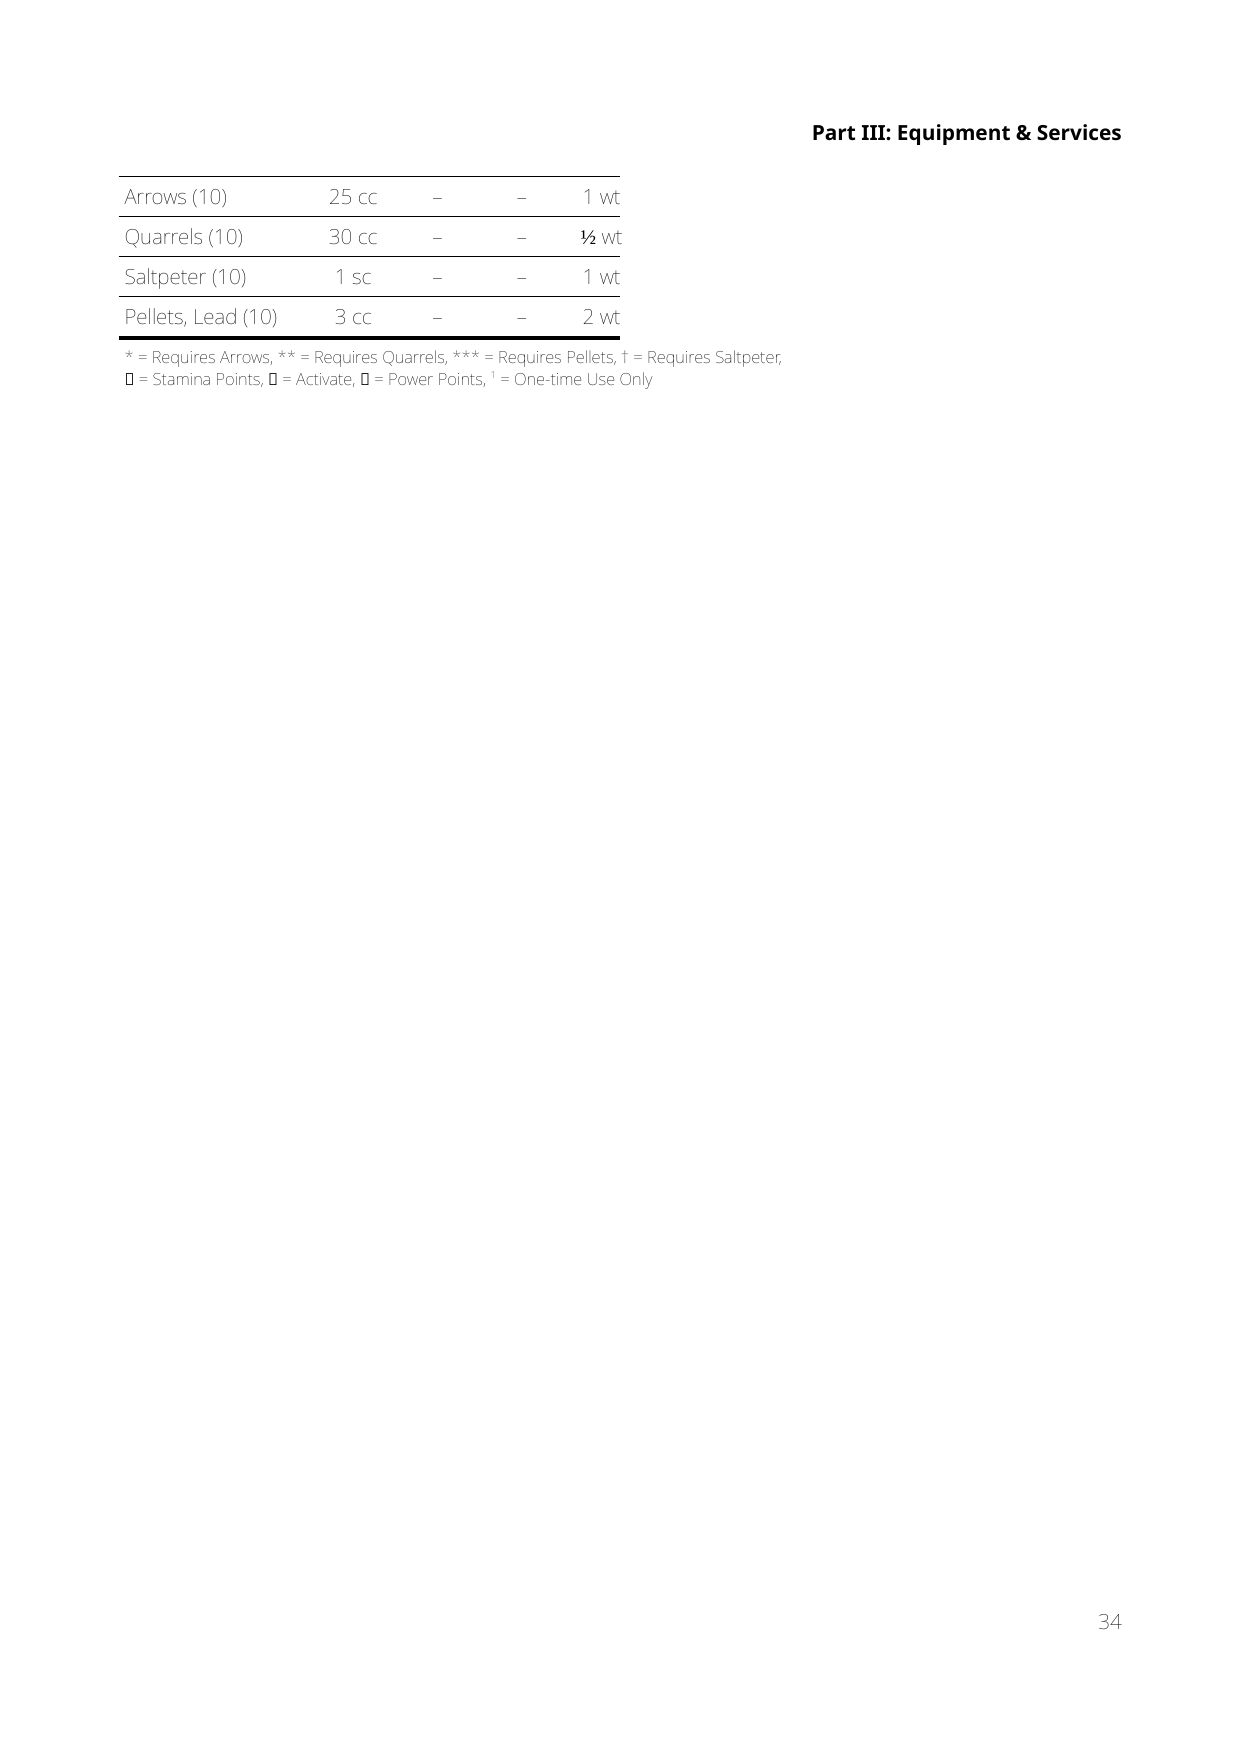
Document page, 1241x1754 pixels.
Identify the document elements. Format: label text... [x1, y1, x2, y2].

table_cell Arrows (10) [119, 177, 315, 216]
table_cell ½ wt [559, 217, 620, 256]
table_cell – [390, 297, 484, 336]
table_cell 3 cc [315, 297, 390, 336]
table_cell 1 wt [559, 177, 620, 216]
table_cell 2 wt [559, 297, 620, 336]
table_cell 1 wt [559, 257, 620, 296]
table_cell 25 cc [315, 177, 390, 216]
table_cell * = Requires Arrows, ** = Requires Quarrels, *** = Requires Pellets, † = Requires Saltpeter,  = Stamina Points,  = Activate,  = Power Points, 1 = One-time Use Only [119, 340, 620, 396]
table_cell Quarrels (10) [119, 217, 315, 256]
table_cell – [484, 297, 559, 336]
table_cell – [390, 177, 484, 216]
table_cell – [484, 217, 559, 256]
table_cell – [390, 257, 484, 296]
table_cell – [484, 257, 559, 296]
table_cell – [390, 217, 484, 256]
table_cell 1 sc [315, 257, 390, 296]
table_cell Pellets, Lead (10) [119, 297, 315, 336]
table_cell Saltpeter (10) [119, 257, 315, 296]
table_cell 30 cc [315, 217, 390, 256]
table_cell – [484, 177, 559, 216]
